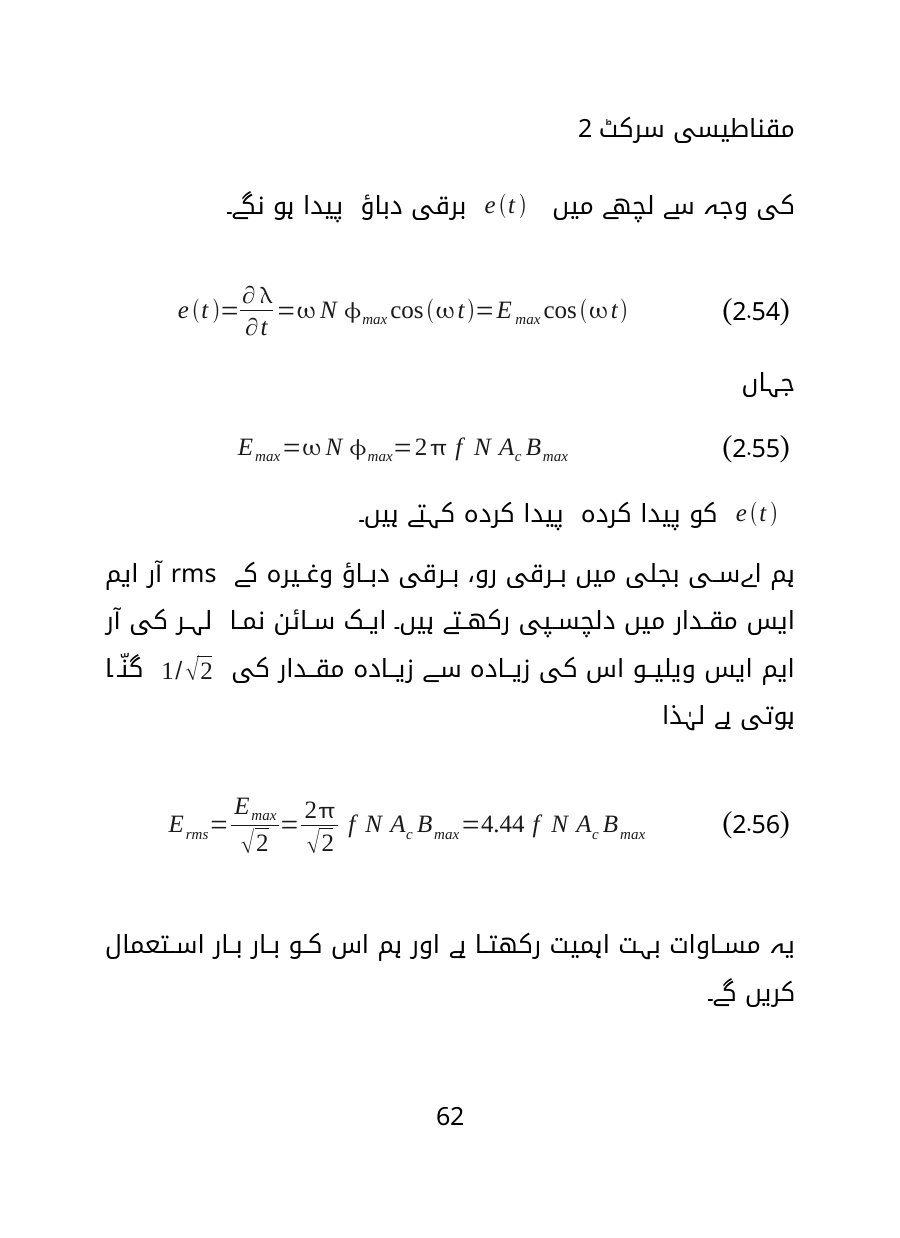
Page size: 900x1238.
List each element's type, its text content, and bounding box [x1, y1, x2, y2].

text کو پیدا کردہ پیدا کردہ کہتے ہیں۔ [105, 491, 795, 538]
table_header [105, 276, 692, 359]
text جہاں [105, 359, 795, 407]
table_header [105, 787, 698, 875]
text فیراڈے کے قانون یعنی مساوات 2.34 کے تحت اس مقناطیسی رو کی وجہ سے لچھے میں برقی دباؤ پیدا ہو نگے۔ [105, 182, 795, 230]
table_header (2.54) [693, 276, 795, 359]
table_header (2.56) [698, 787, 795, 875]
text ہم اےسی بجلی میں برقی رو، برقی دباؤ وغیرہ کے rms آر ایم ایس مقدار میں دلچسپی رکھتے ہیں۔ ایک سائن نما لہر کی آر ایم ایس ویلیو اس کی زیادہ سے زیادہ مقدار کیگنّا ہوتی ہے لہٰذا [105, 550, 795, 740]
table_header [105, 419, 690, 491]
table_header (2.55) [690, 419, 795, 491]
text یہ مساوات بہت اہمیت رکھتا ہے اور ہم اس کو بار بار استعمال کریں گے۔ [105, 922, 795, 1017]
